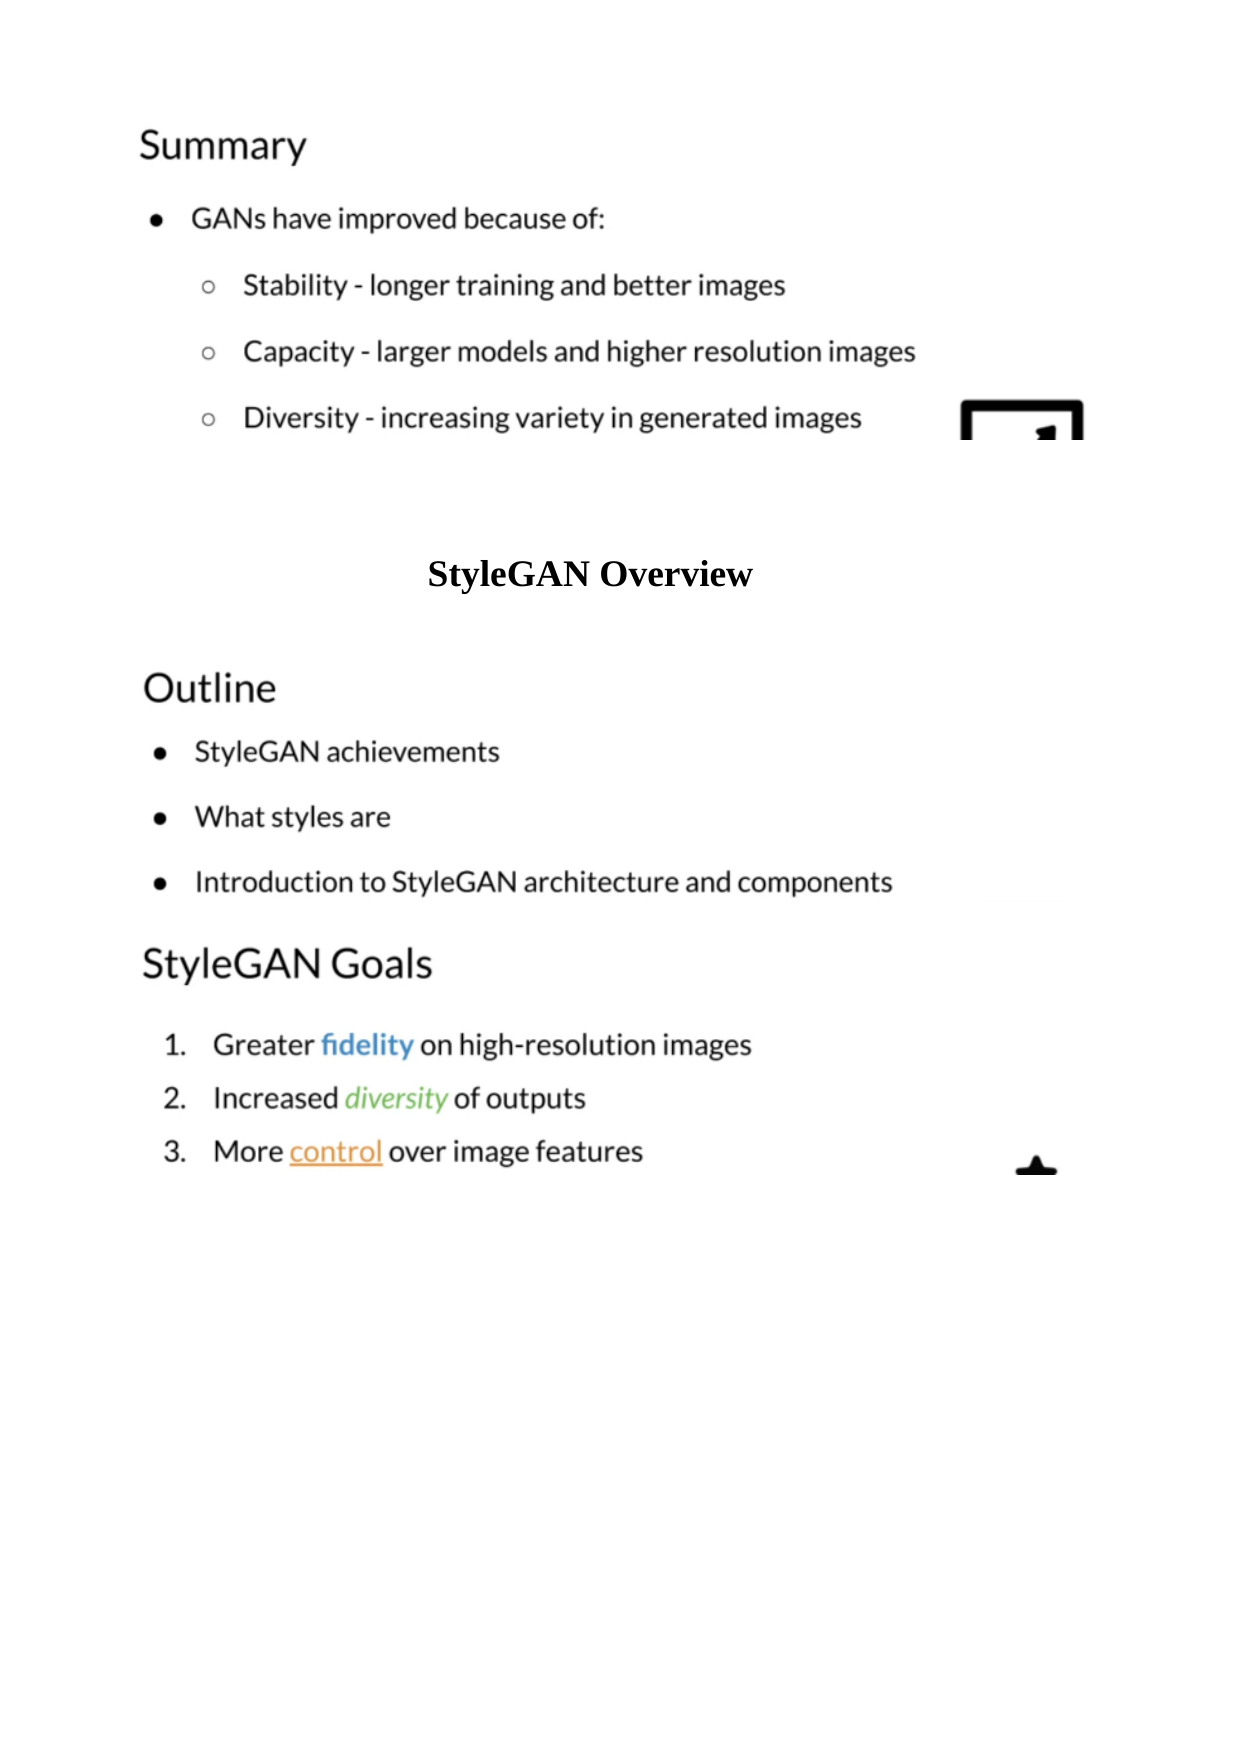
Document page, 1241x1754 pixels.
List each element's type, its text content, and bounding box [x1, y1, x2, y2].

picture [118, 931, 1123, 1175]
picture [118, 660, 1123, 903]
picture [118, 118, 1123, 440]
subtitle StyleGAN Overview [118, 551, 1122, 594]
